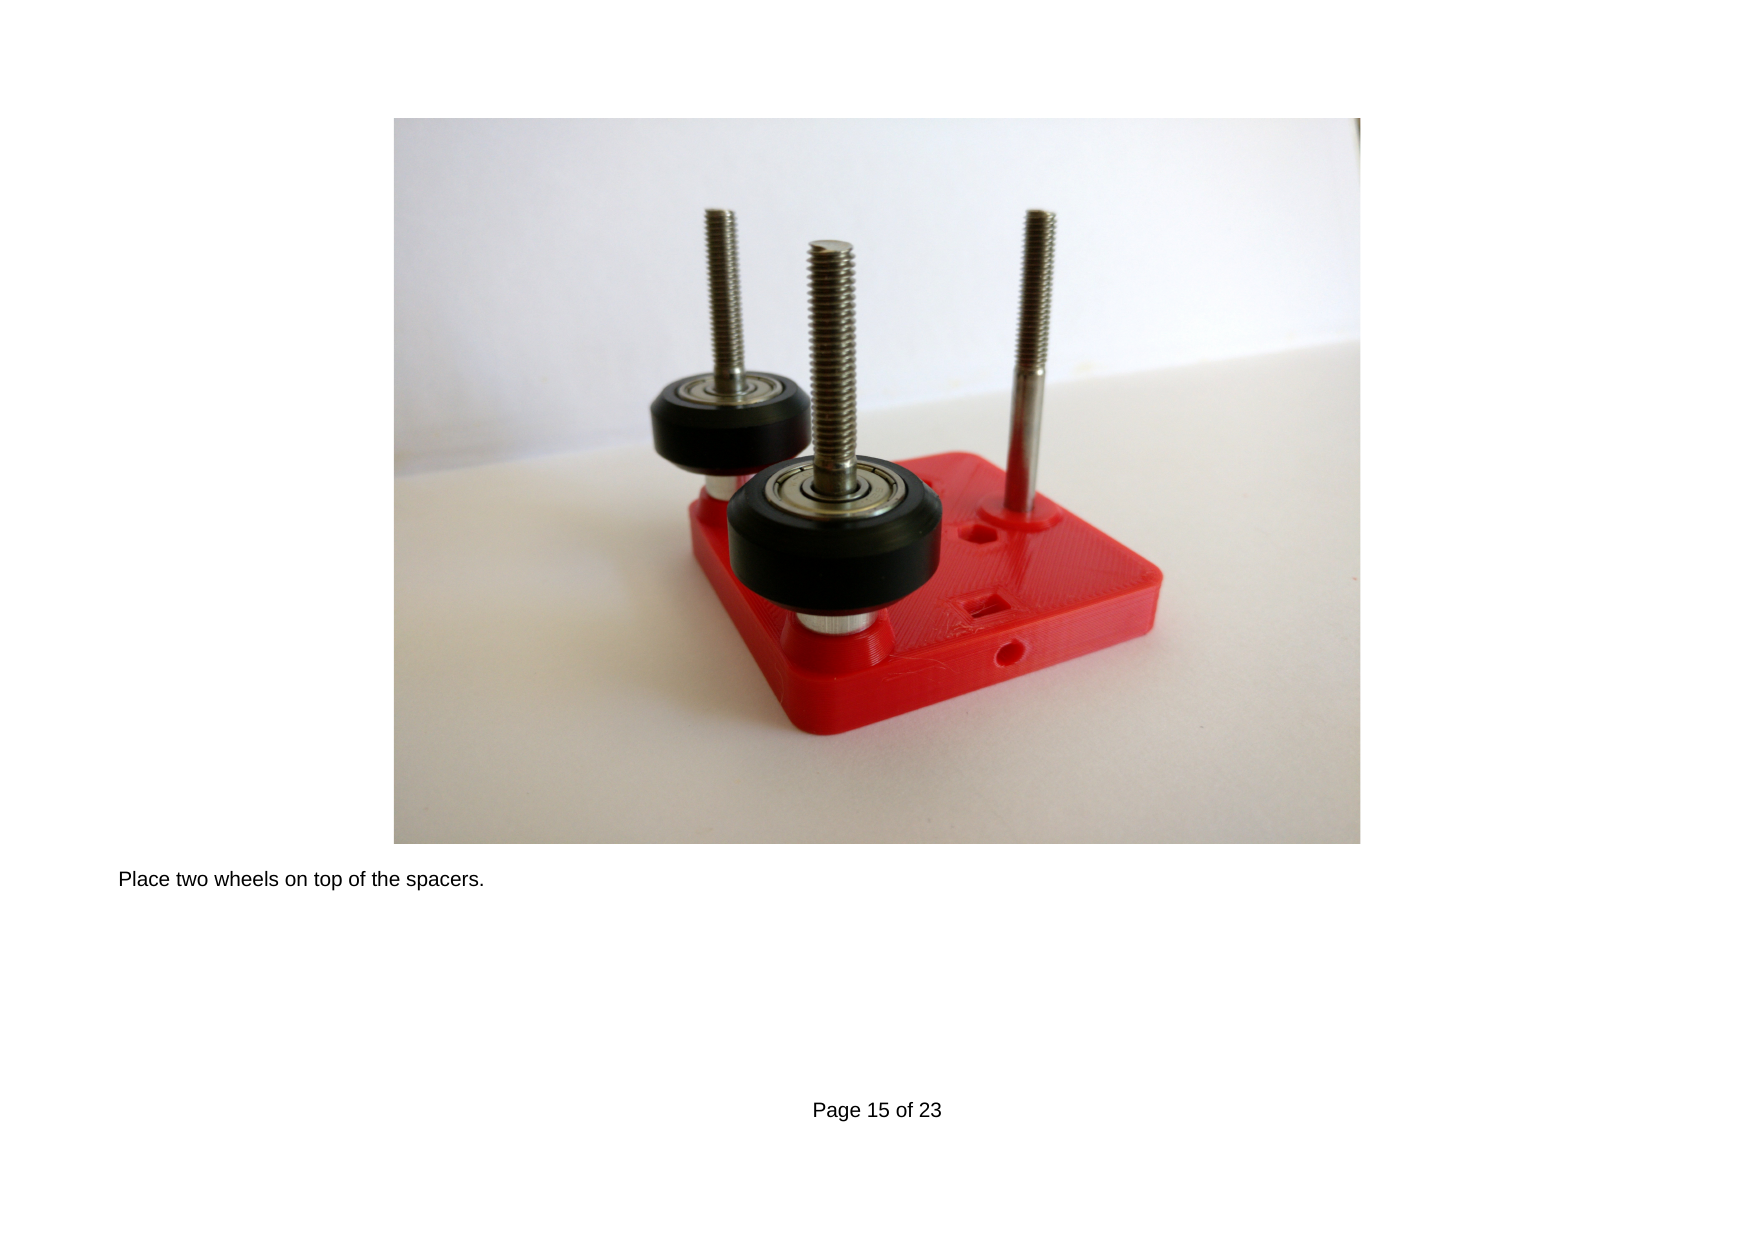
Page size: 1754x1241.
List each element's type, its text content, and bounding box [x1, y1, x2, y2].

picture [393, 118, 1361, 844]
text Place two wheels on top of the spacers. [118, 867, 1636, 891]
